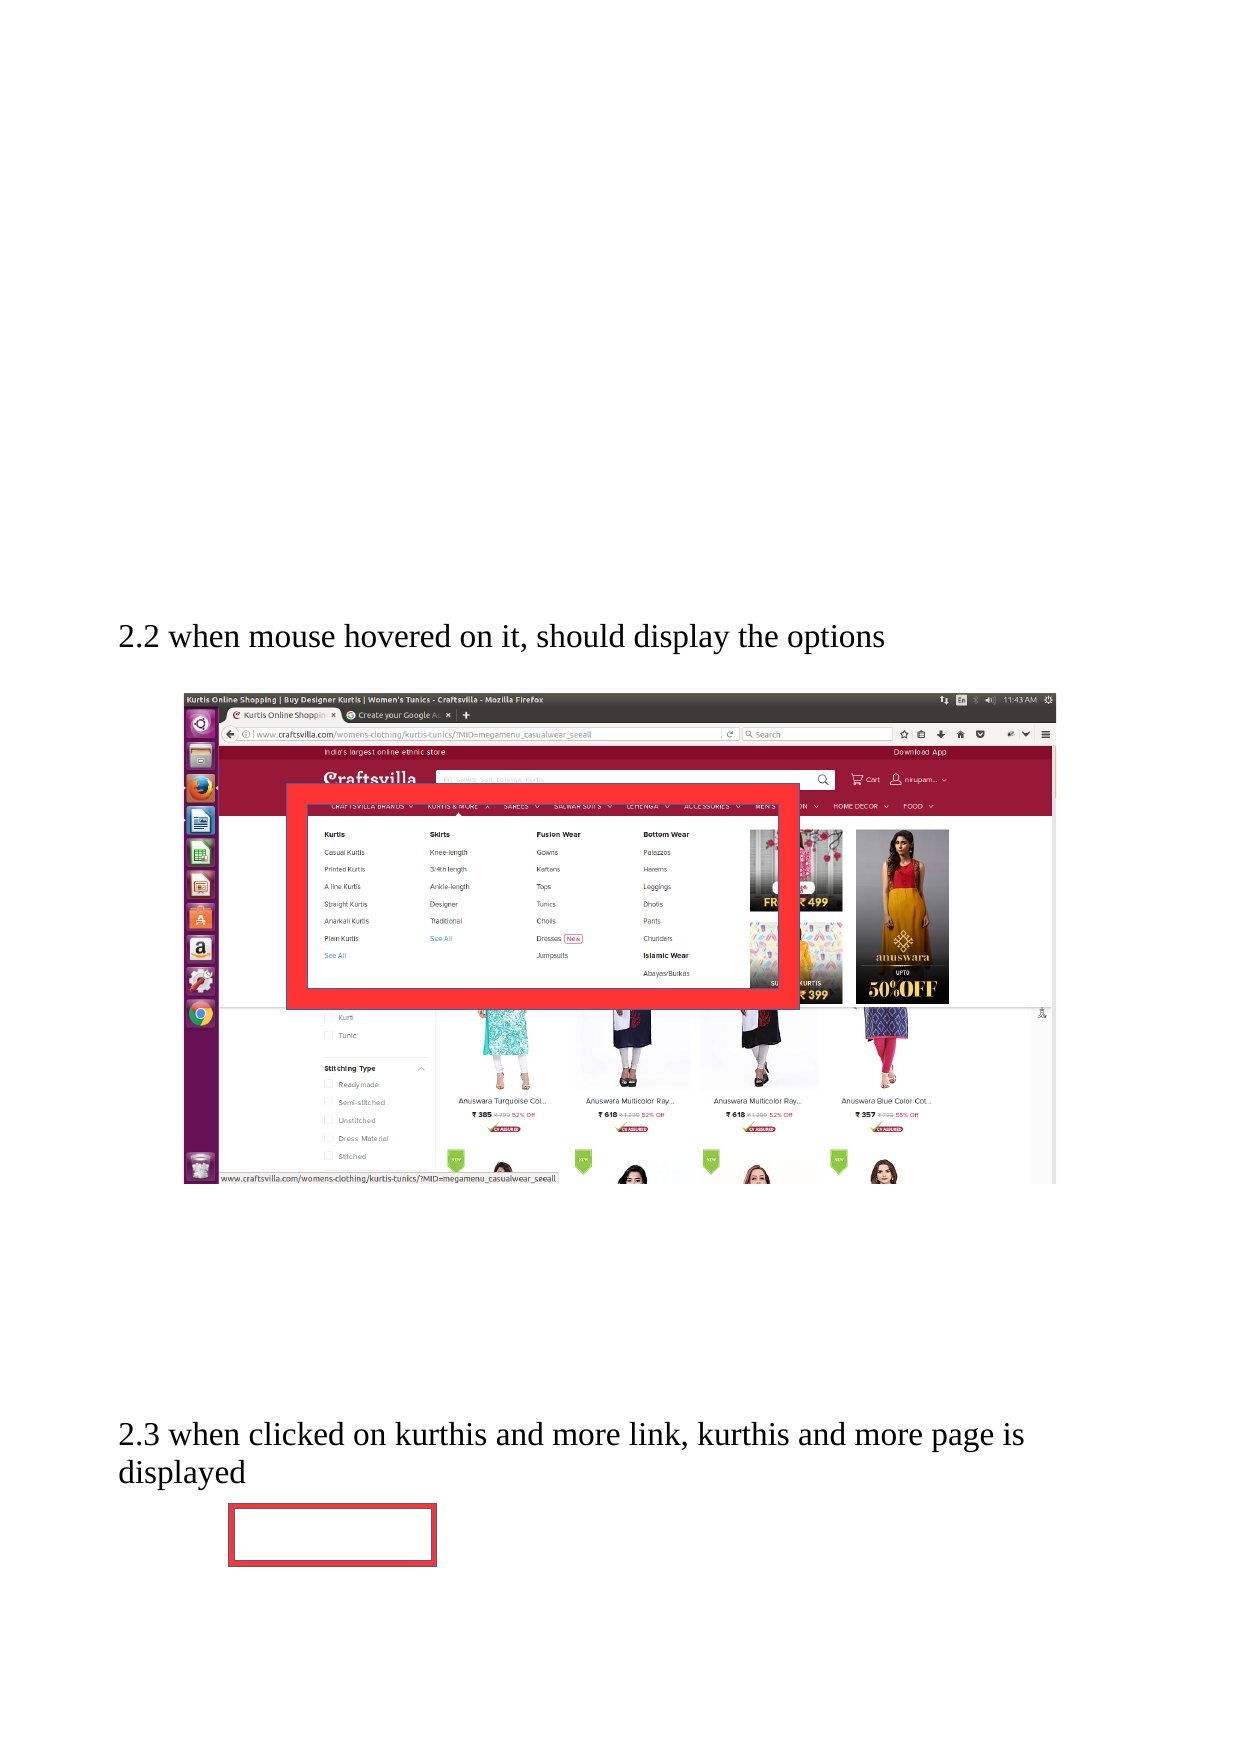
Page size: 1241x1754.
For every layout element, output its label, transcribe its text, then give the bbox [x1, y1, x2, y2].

text 2.3 when clicked on kurthis and more link, kurthis and more page is displayed [118, 1414, 1122, 1491]
text 2.2 when mouse hovered on it, should display the options [118, 616, 1122, 655]
picture [183, 693, 1057, 1184]
